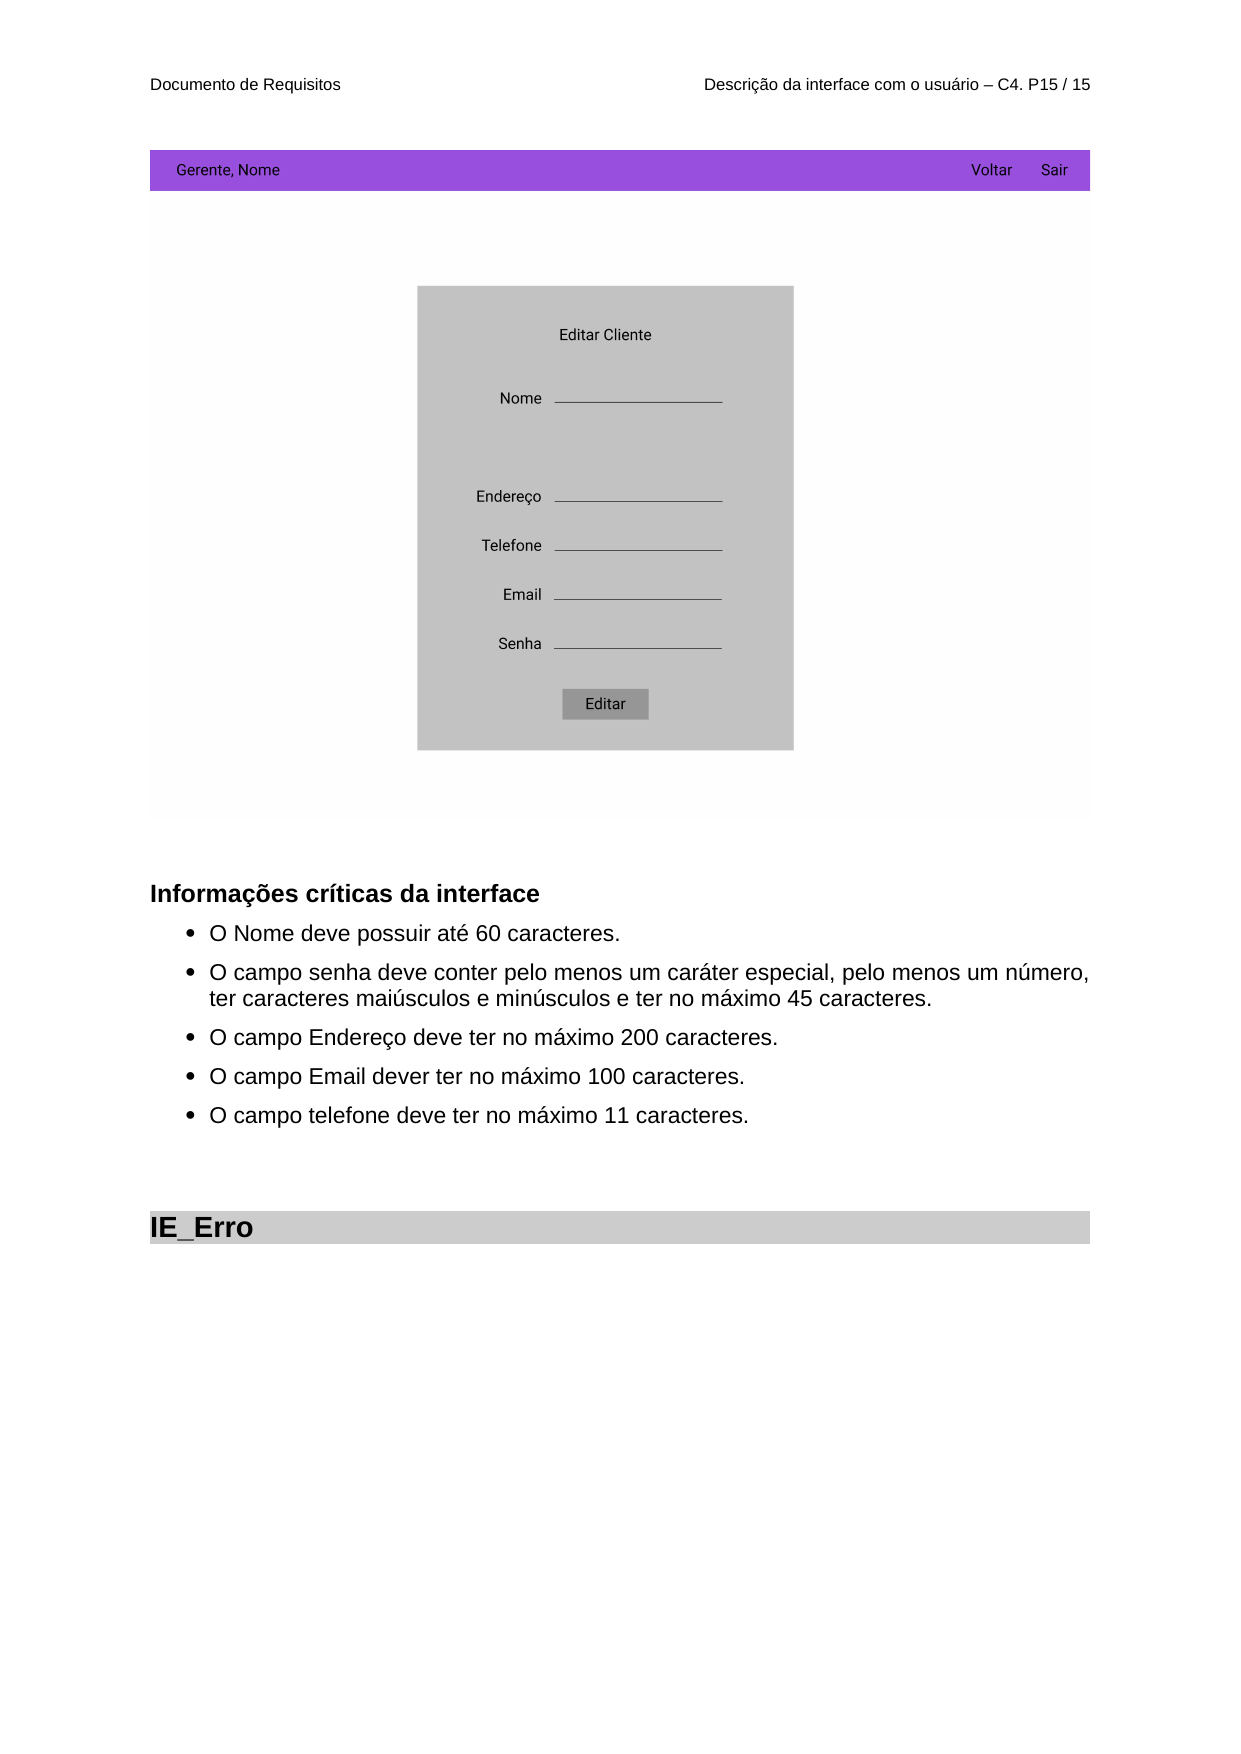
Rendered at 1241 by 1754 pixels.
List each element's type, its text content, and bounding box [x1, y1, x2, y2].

list O campo senha deve conter pelo menos um caráter especial, pelo menos um número, ter caracteres maiúsculos e minúsculos e ter no máximo 45 caracteres. [186, 959, 1090, 1011]
list O campo telefone deve ter no máximo 11 caracteres. [186, 1102, 1090, 1128]
subtitle IE_Erro [150, 1211, 1090, 1244]
list O campo Endereço deve ter no máximo 200 caracteres. [186, 1024, 1090, 1050]
picture [150, 150, 1091, 819]
list O campo Email dever ter no máximo 100 caracteres. [186, 1063, 1090, 1089]
list O Nome deve possuir até 60 caracteres. [186, 920, 1090, 946]
subtitle Informações críticas da interface [150, 878, 1090, 907]
